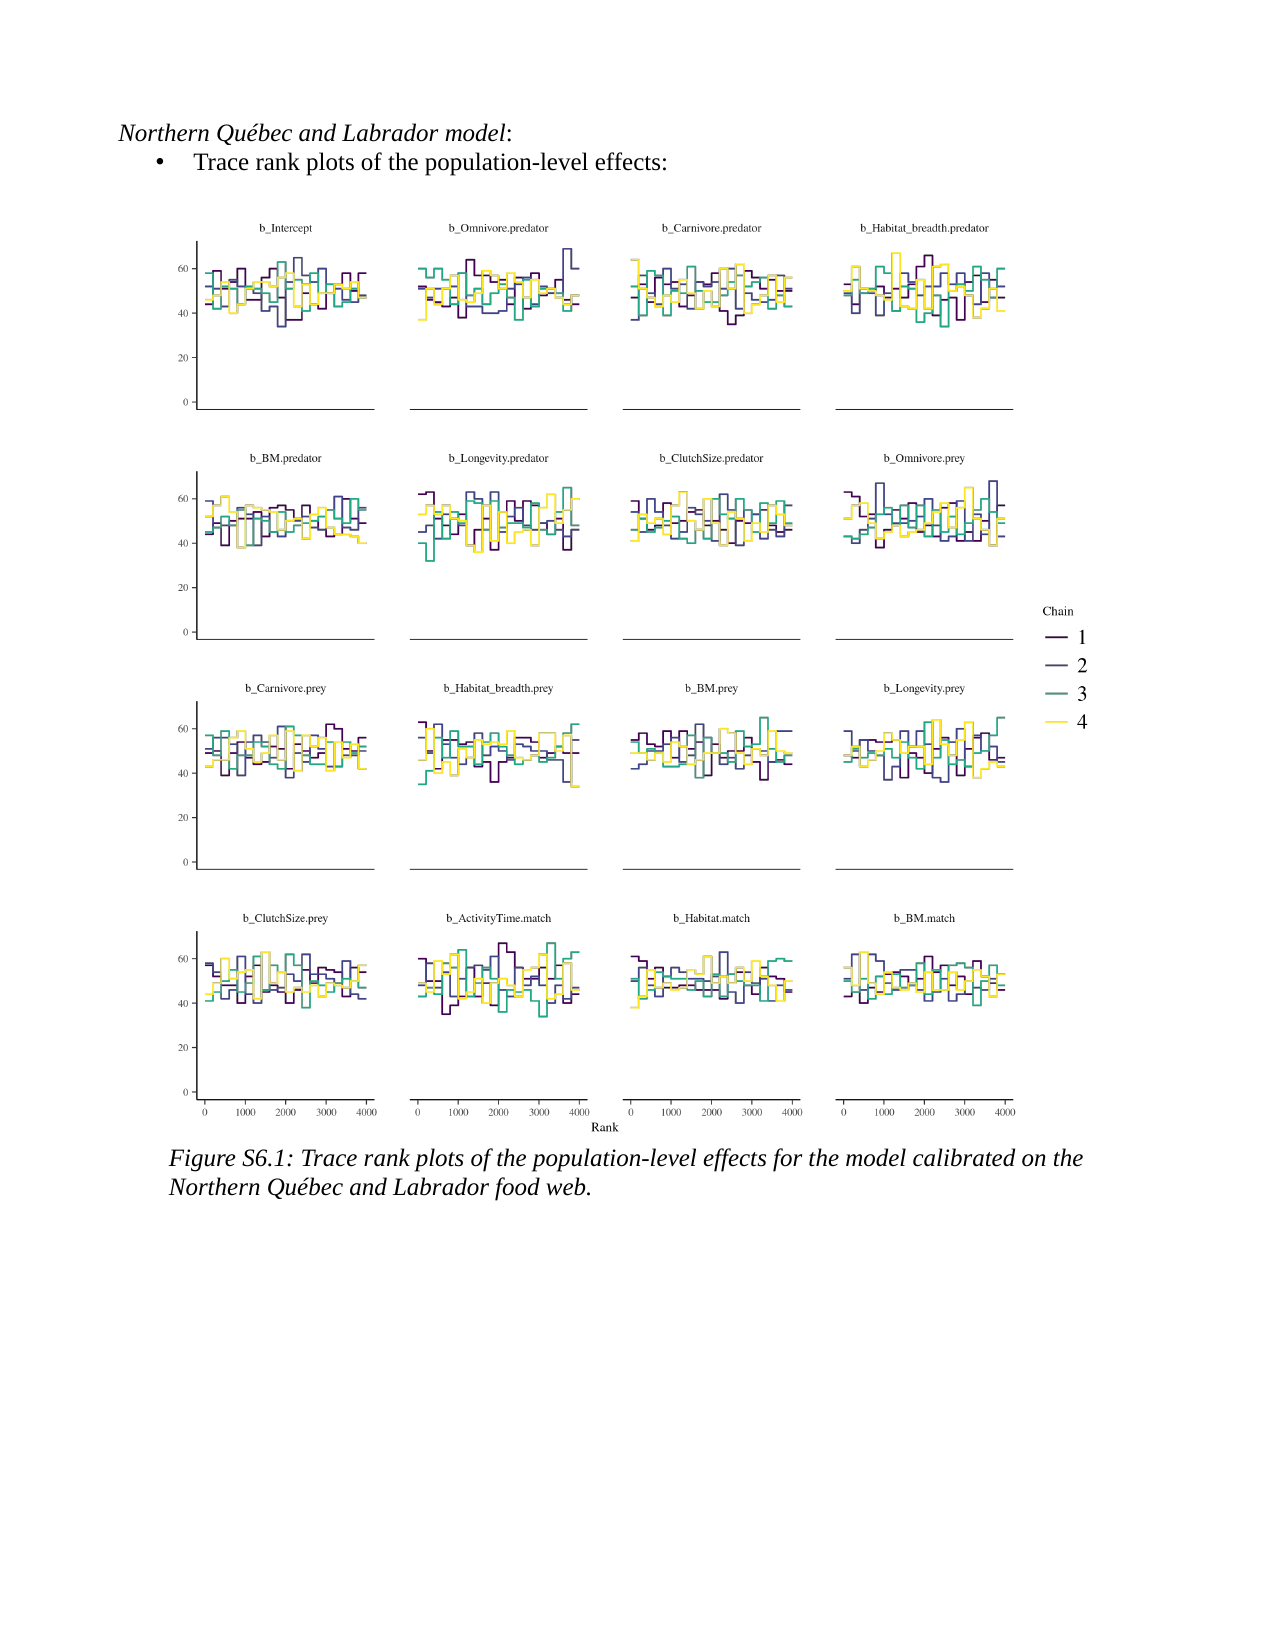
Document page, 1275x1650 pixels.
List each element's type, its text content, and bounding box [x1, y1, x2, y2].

picture [168, 206, 1107, 1144]
text Northern Québec and Labrador model: [118, 118, 1157, 147]
list Figure S6.1: Trace rank plots of the population-level effects for the model calibrated on the Northern Québec and Labrador food web. [169, 1144, 1106, 1201]
list Trace rank plots of the population-level effects: [156, 147, 1157, 176]
